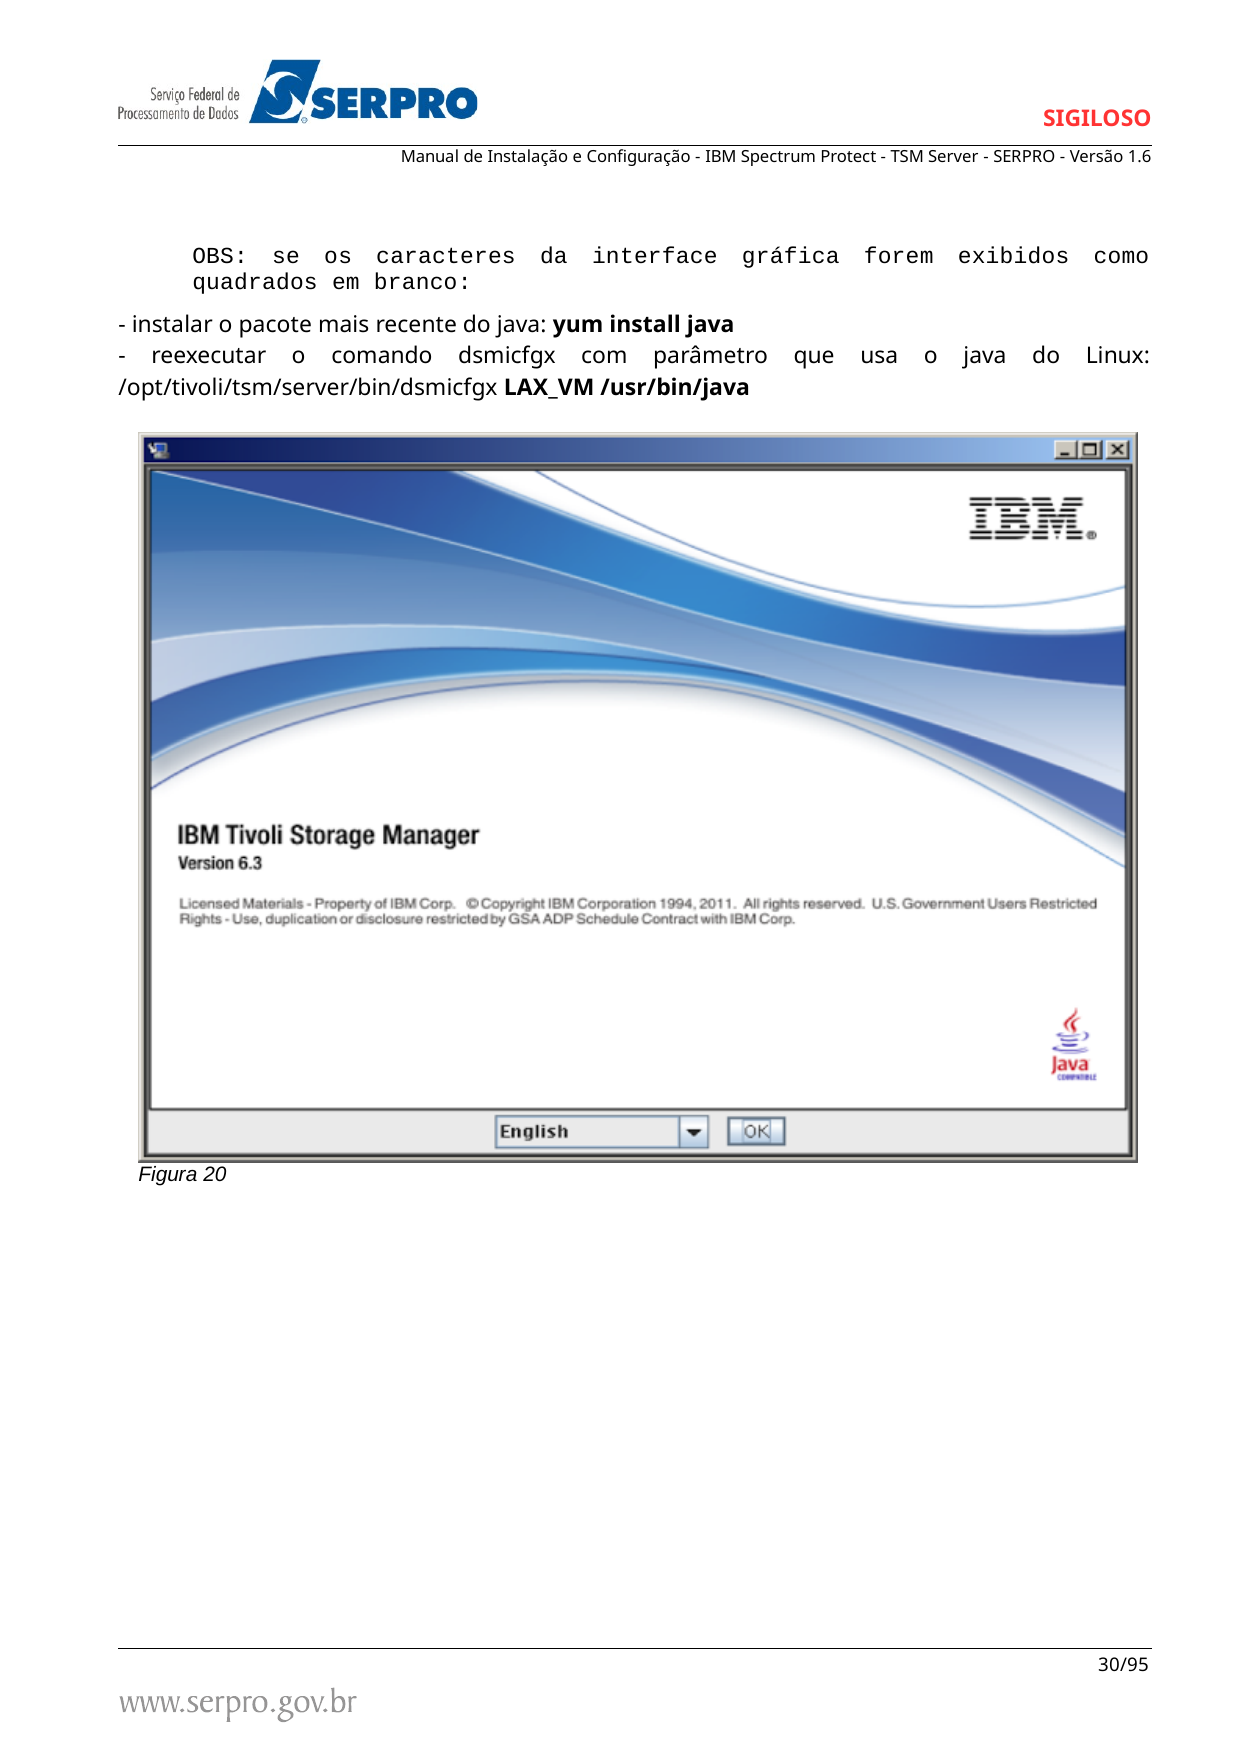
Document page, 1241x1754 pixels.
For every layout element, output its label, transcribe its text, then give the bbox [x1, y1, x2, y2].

text OBS: se os caracteres da interface gráfica forem exibidos como quadrados em branco: [192, 244, 1152, 297]
picture [118, 59, 478, 124]
text - reexecutar o comando dsmicfgx com parâmetro que usa o java do Linux: /opt/tivoli/tsm/server/bin/dsmicfgx LAX_VM /usr/bin/java [118, 339, 1152, 401]
picture [138, 432, 1138, 1163]
text Figura 20 [138, 1163, 1138, 1186]
text - instalar o pacote mais recente do java: yum install java [118, 308, 1152, 339]
